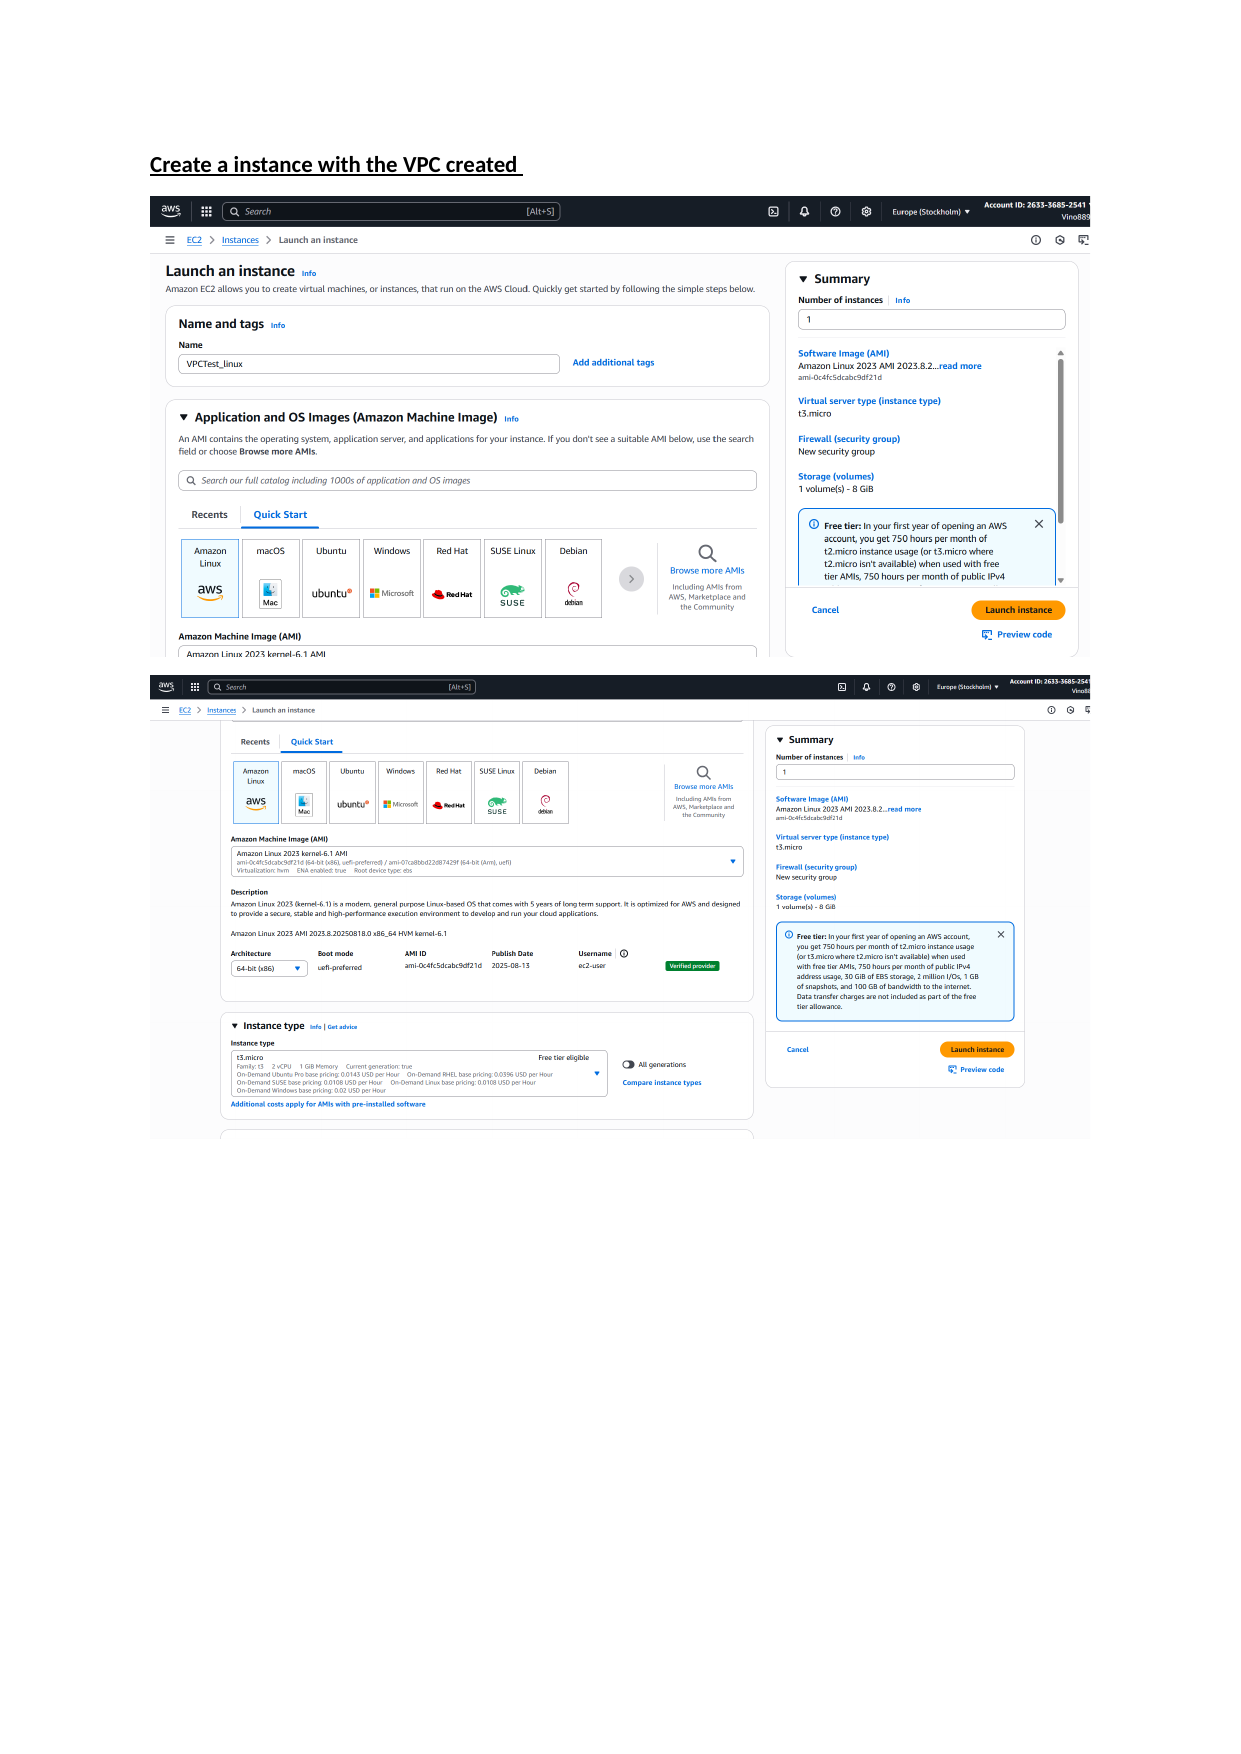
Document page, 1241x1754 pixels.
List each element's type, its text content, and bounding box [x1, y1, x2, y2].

text Create a instance with the VPC created [150, 150, 1090, 178]
